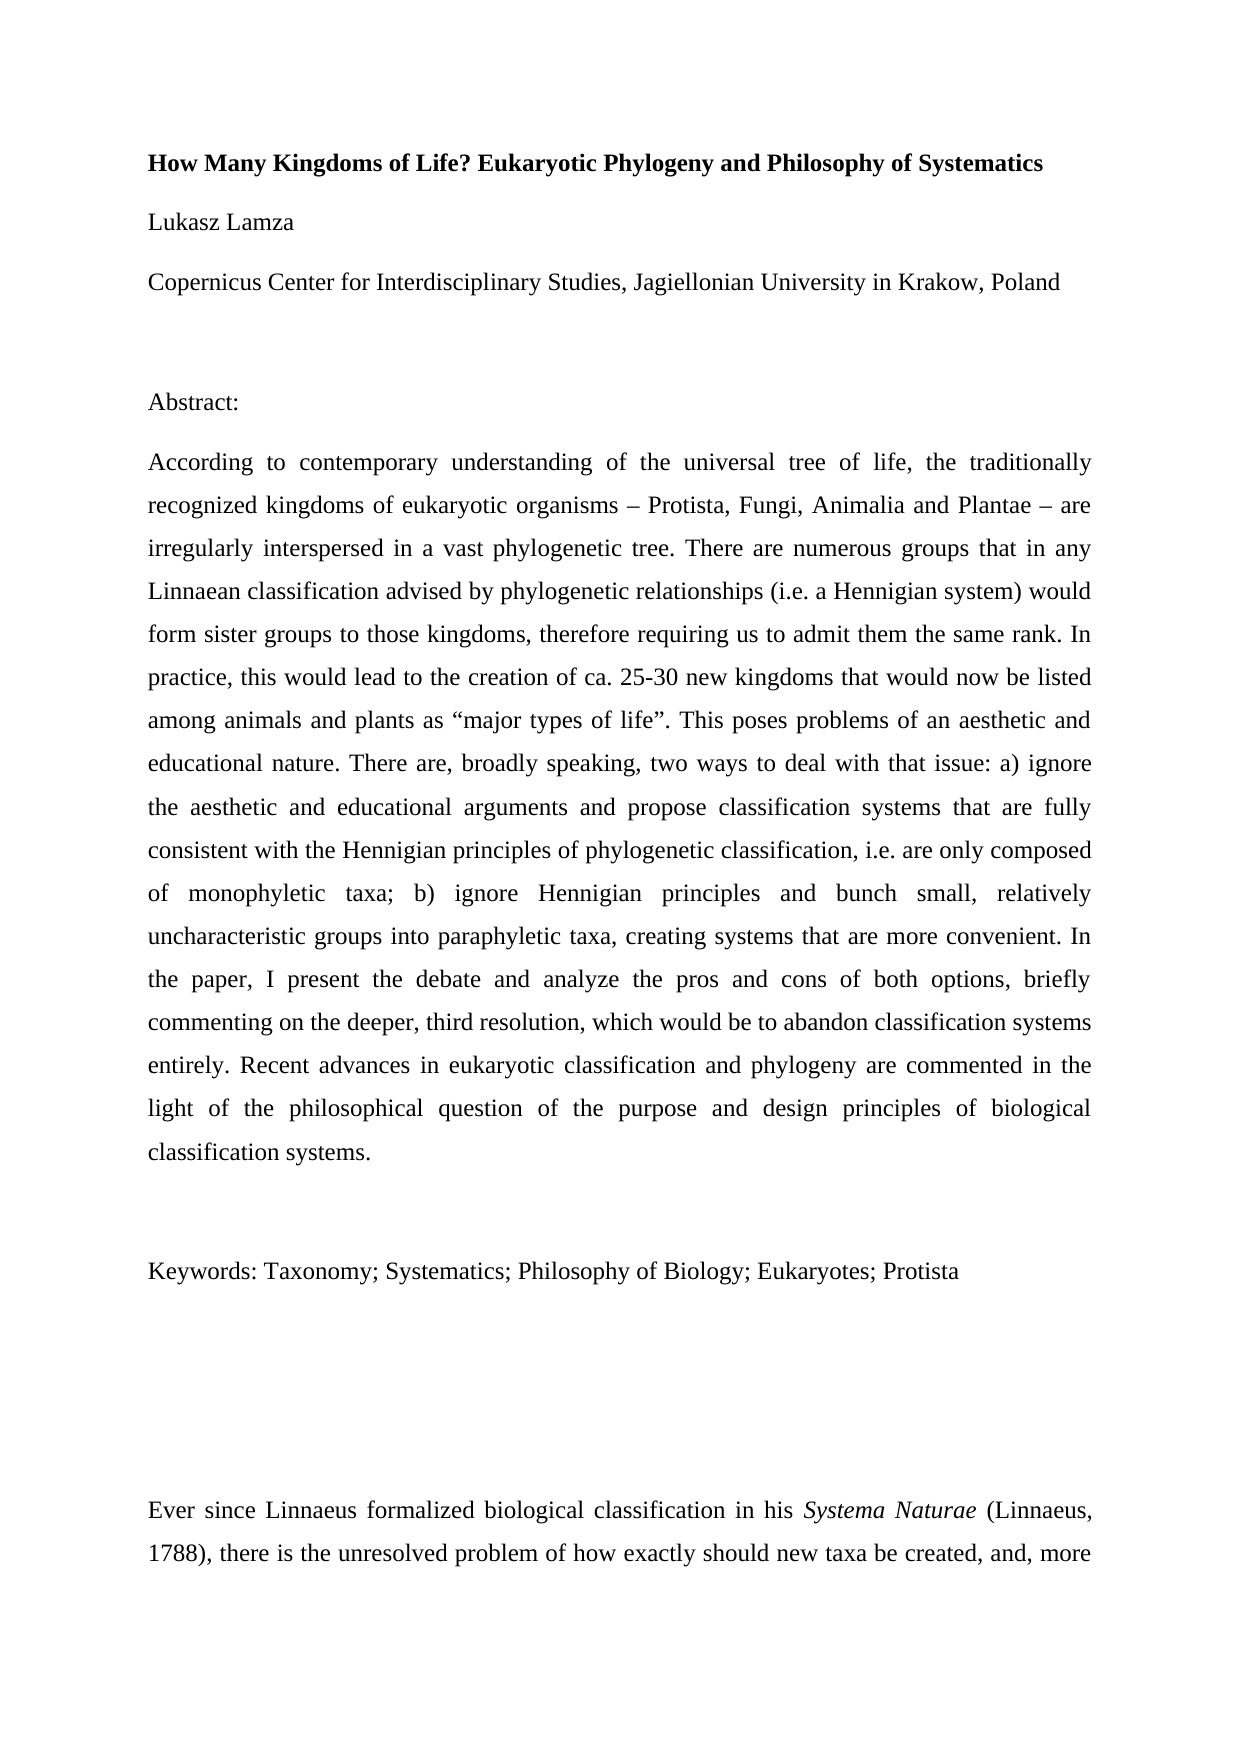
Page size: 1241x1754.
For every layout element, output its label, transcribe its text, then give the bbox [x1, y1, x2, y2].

text Lukasz Lamza [148, 207, 1093, 236]
text Keywords: Taxonomy; Systematics; Philosophy of Biology; Eukaryotes; Protista [148, 1256, 1093, 1285]
text Ever since Linnaeus formalized biological classification in his Systema Naturae (Linnaeus, 1788), there is the unresolved problem of how exactly should new taxa be created, and, more [148, 1495, 1093, 1567]
text How Many Kingdoms of Life? Eukaryotic Phylogeny and Philosophy of Systematics [148, 148, 1093, 176]
text Copernicus Center for Interdisciplinary Studies, Jagiellonian University in Krakow, Poland [148, 267, 1093, 296]
text According to contemporary understanding of the universal tree of life, the traditionally recognized kingdoms of eukaryotic organisms – Protista, Fungi, Animalia and Plantae – are irregularly interspersed in a vast phylogenetic tree. There are numerous groups that in any Linnaean classification advised by phylogenetic relationships (i.e. a Hennigian system) would form sister groups to those kingdoms, therefore requiring us to admit them the same rank. In practice, this would lead to the creation of ca. 25-30 new kingdoms that would now be listed among animals and plants as “major types of life”. This poses problems of an aesthetic and educational nature. There are, broadly speaking, two ways to deal with that issue: a) ignore the aesthetic and educational arguments and propose classification systems that are fully consistent with the Hennigian principles of phylogenetic classification, i.e. are only composed of monophyletic taxa; b) ignore Hennigian principles and bunch small, relatively uncharacteristic groups into paraphyletic taxa, creating systems that are more convenient. In the paper, I present the debate and analyze the pros and cons of both options, briefly commenting on the deeper, third resolution, which would be to abandon classification systems entirely. Recent advances in eukaryotic classification and phylogeny are commented in the light of the philosophical question of the purpose and design principles of biological classification systems. [148, 447, 1093, 1165]
text Abstract: [148, 387, 1093, 416]
